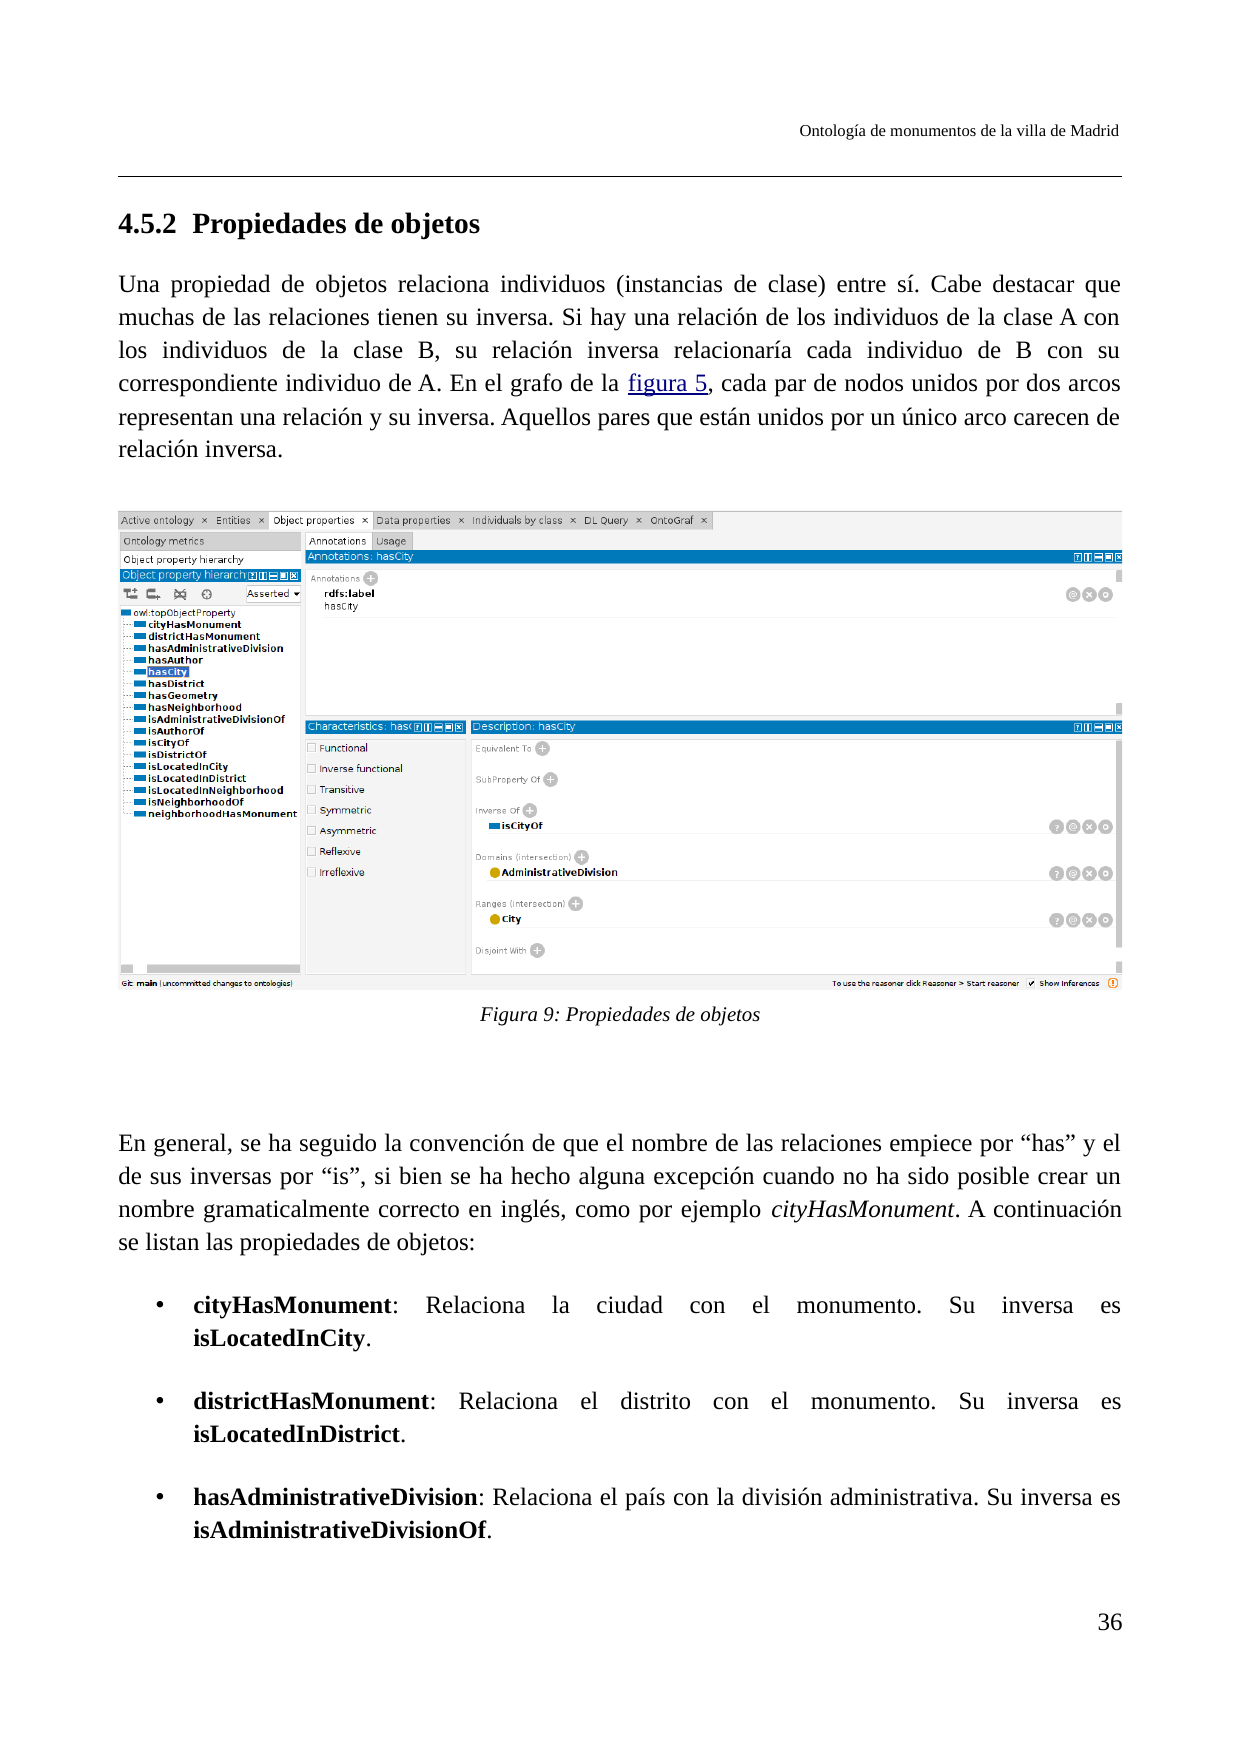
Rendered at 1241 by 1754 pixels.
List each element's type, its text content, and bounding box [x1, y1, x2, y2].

picture [118, 510, 1123, 990]
text En general, se ha seguido la convención de que el nombre de las relaciones empiece por “has” y el de sus inversas por “is”, si bien se ha hecho alguna excepción cuando no ha sido posible crear un nombre gramaticalmente correcto en inglés, como por ejemplo cityHasMonument. A continuación se listan las propiedades de objetos: [118, 1128, 1122, 1256]
list cityHasMonument: Relaciona la ciudad con el monumento. Su inversa es isLocatedInCity. [156, 1290, 1122, 1352]
subtitle Propiedades de objetos [118, 206, 1122, 239]
list hasAdministrativeDivision: Relaciona el país con la división administrativa. Su inversa es isAdministrativeDivisionOf. [156, 1482, 1122, 1544]
list districtHasMonument: Relaciona el distrito con el monumento. Su inversa es isLocatedInDistrict. [156, 1386, 1122, 1448]
text Figura 9: Propiedades de objetos [118, 990, 1122, 1026]
text Una propiedad de objetos relaciona individuos (instancias de clase) entre sí. Cabe destacar que muchas de las relaciones tienen su inversa. Si hay una relación de los individuos de la clase A con los individuos de la clase B, su relación inversa relacionaría cada individuo de B con su correspondiente individuo de A. En el grafo de la figura 5, cada par de nodos unidos por dos arcos representan una relación y su inversa. Aquellos pares que están unidos por un único arco carecen de relación inversa. [118, 269, 1122, 463]
